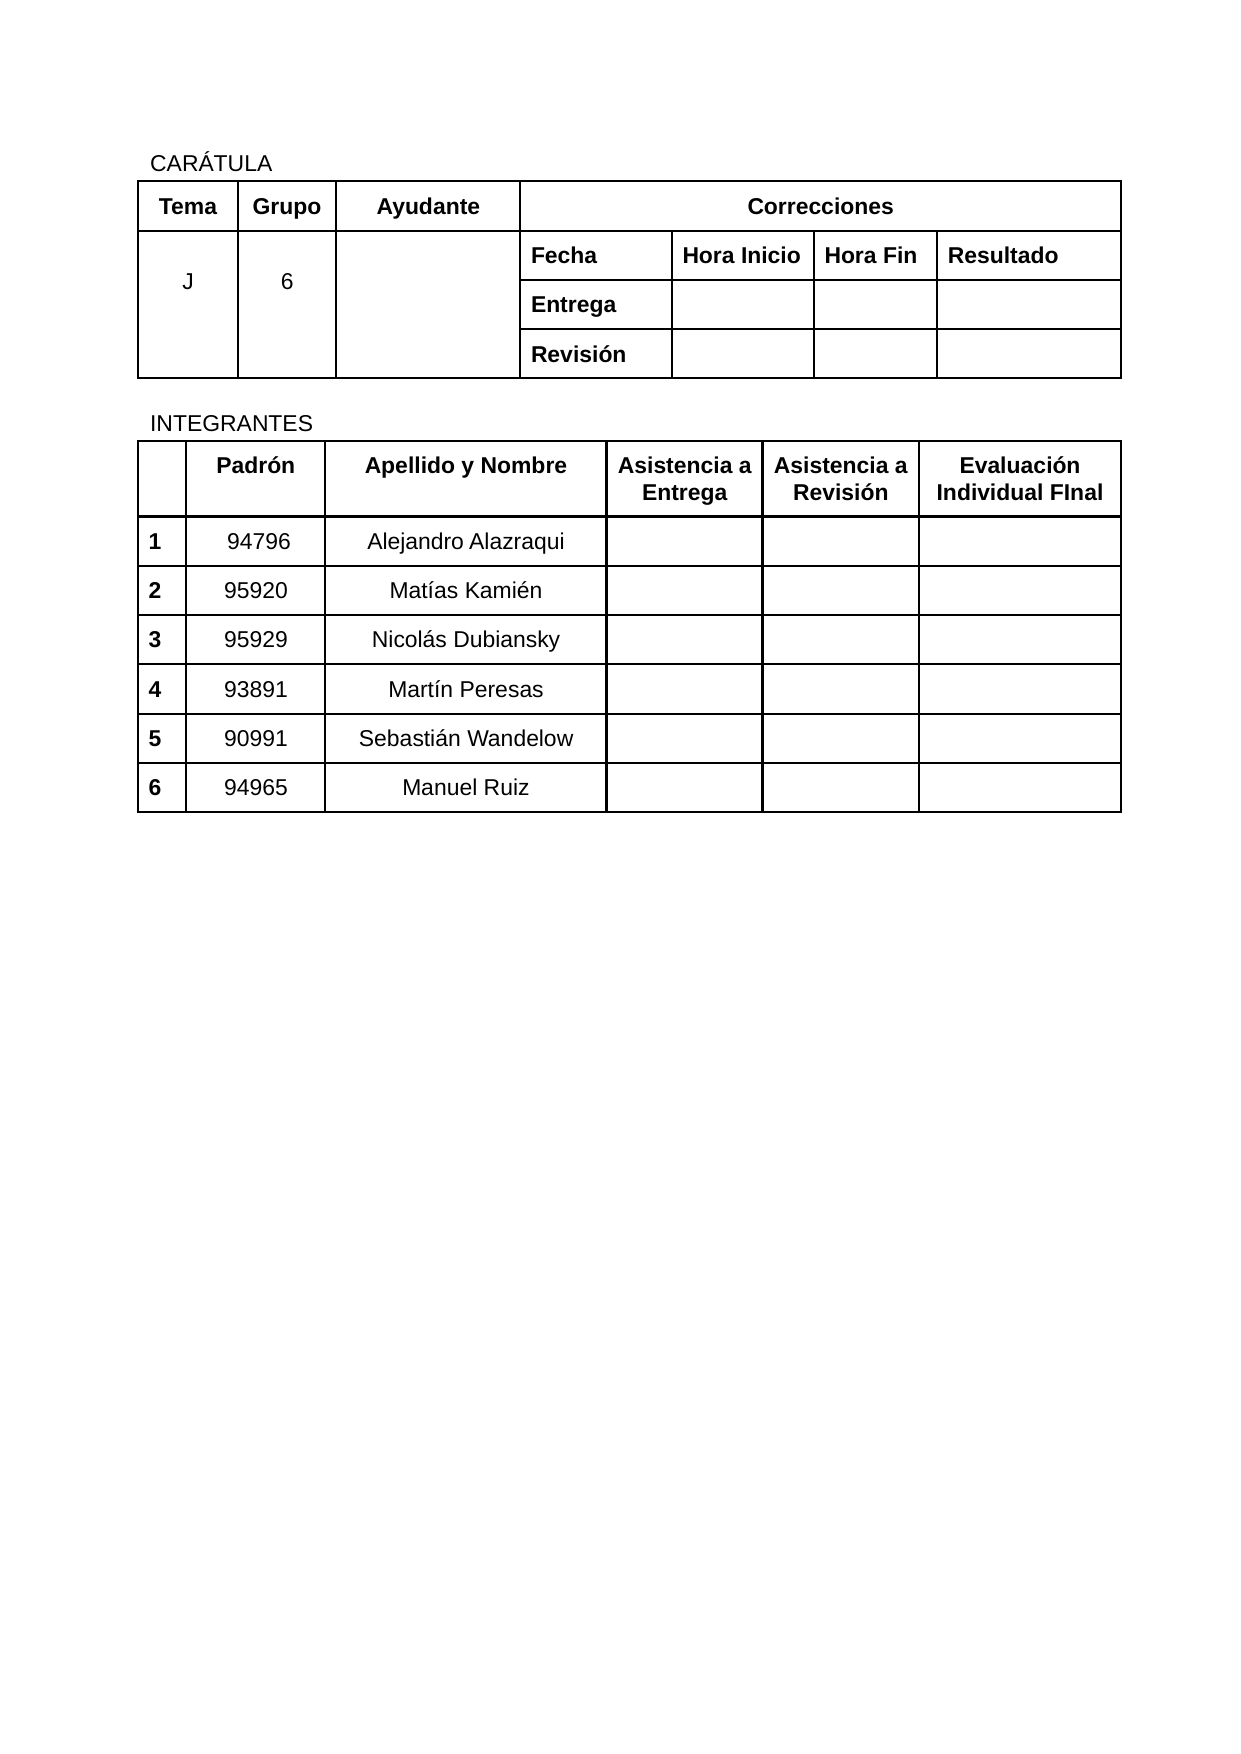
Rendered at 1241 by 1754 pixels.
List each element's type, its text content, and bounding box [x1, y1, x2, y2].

table_cell 2 [139, 567, 185, 614]
table_cell 94965 [187, 764, 324, 811]
table_header Evaluación Individual FInal [920, 442, 1120, 515]
table_header Tema [139, 182, 237, 229]
table_cell [673, 330, 813, 377]
table_cell [764, 764, 918, 811]
table_header Ayudante [337, 182, 519, 229]
table_cell 94796 [187, 518, 324, 565]
text CARÁTULA [150, 150, 1090, 176]
table_cell [764, 567, 918, 614]
text INTEGRANTES [150, 409, 1090, 436]
table_cell [673, 281, 813, 328]
table_cell [920, 518, 1120, 565]
table_cell [764, 715, 918, 762]
table_cell [337, 232, 519, 377]
table_cell [608, 715, 761, 762]
table_cell 6 [239, 232, 335, 377]
table_cell [938, 330, 1120, 377]
table_header [139, 442, 185, 515]
table_cell Nicolás Dubiansky [326, 616, 605, 663]
table_cell [920, 616, 1120, 663]
table_cell 1 [139, 518, 185, 565]
table_header Apellido y Nombre [326, 442, 605, 515]
table_cell Sebastián Wandelow [326, 715, 605, 762]
table_cell [920, 665, 1120, 712]
table_cell [608, 665, 761, 712]
table_cell 6 [139, 764, 185, 811]
table_cell 3 [139, 616, 185, 663]
table_cell [764, 616, 918, 663]
table_cell 5 [139, 715, 185, 762]
table_cell [920, 715, 1120, 762]
table_cell Alejandro Alazraqui [326, 518, 605, 565]
table_header Grupo [239, 182, 335, 229]
table_cell [764, 518, 918, 565]
table_cell [815, 281, 936, 328]
table_header Asistencia a Entrega [608, 442, 761, 515]
table_header Correcciones [521, 182, 1120, 229]
table_cell [608, 567, 761, 614]
table_cell [815, 330, 936, 377]
table_cell [938, 281, 1120, 328]
table_cell [608, 518, 761, 565]
table_cell [920, 567, 1120, 614]
table_cell Fecha [521, 232, 671, 279]
table_cell 93891 [187, 665, 324, 712]
table_cell [764, 665, 918, 712]
table_header Padrón [187, 442, 324, 515]
table_cell 95929 [187, 616, 324, 663]
table_cell [920, 764, 1120, 811]
table_cell Matías Kamién [326, 567, 605, 614]
table_header Asistencia a Revisión [764, 442, 918, 515]
table_cell Hora Inicio [673, 232, 813, 279]
table_cell [608, 616, 761, 663]
table_cell Martín Peresas [326, 665, 605, 712]
table_cell Resultado [938, 232, 1120, 279]
table_cell Manuel Ruiz [326, 764, 605, 811]
table_cell [608, 764, 761, 811]
table_cell 95920 [187, 567, 324, 614]
table_cell Hora Fin [815, 232, 936, 279]
table_cell 90991 [187, 715, 324, 762]
table_cell Entrega [521, 281, 671, 328]
table_cell Revisión [521, 330, 671, 377]
table_cell J [139, 232, 237, 377]
table_cell 4 [139, 665, 185, 712]
